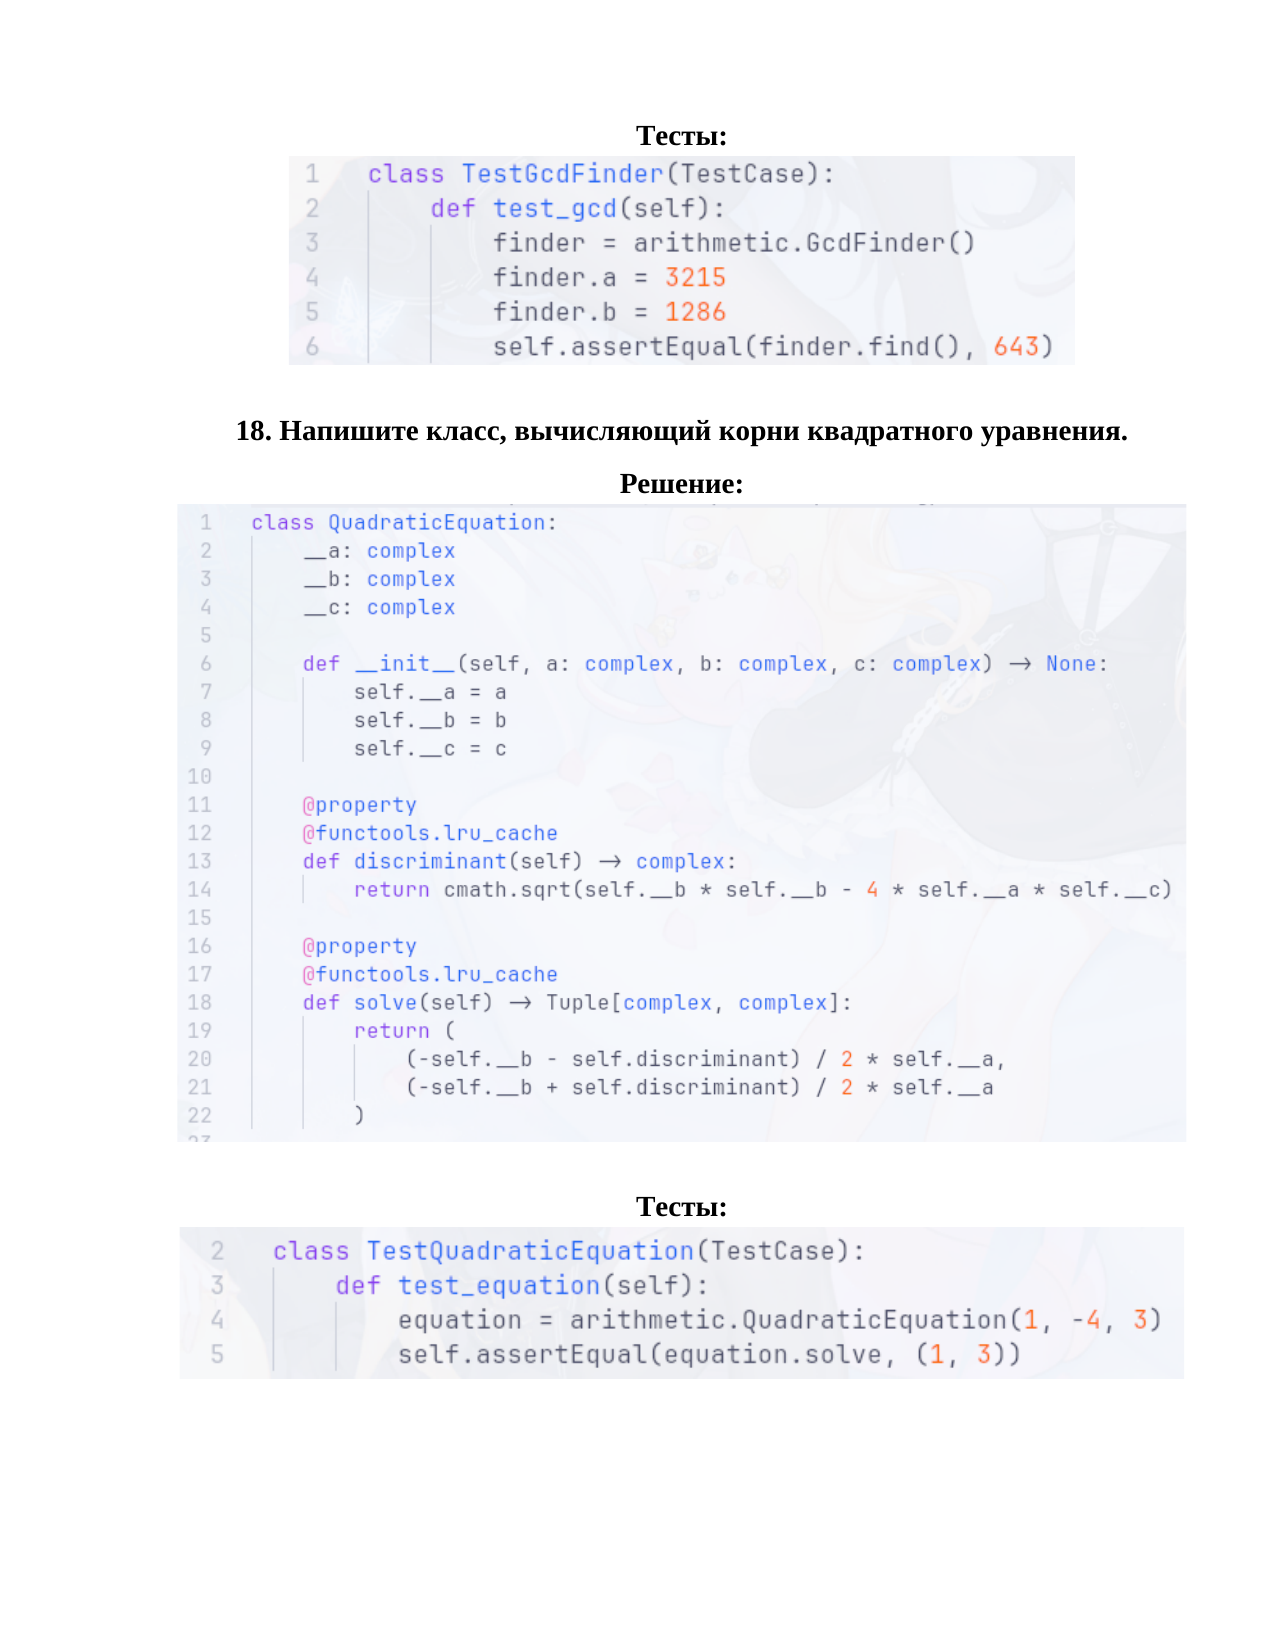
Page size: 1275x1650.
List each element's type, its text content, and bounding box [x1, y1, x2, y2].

picture [288, 156, 1075, 365]
text Решение: [177, 466, 1186, 500]
text Тесты: [177, 1189, 1186, 1222]
picture [177, 504, 1187, 1142]
text Тесты: [177, 118, 1186, 152]
picture [179, 1227, 1185, 1379]
text 18. Напишите класс, вычисляющий корни квадратного уравнения. [177, 413, 1186, 447]
